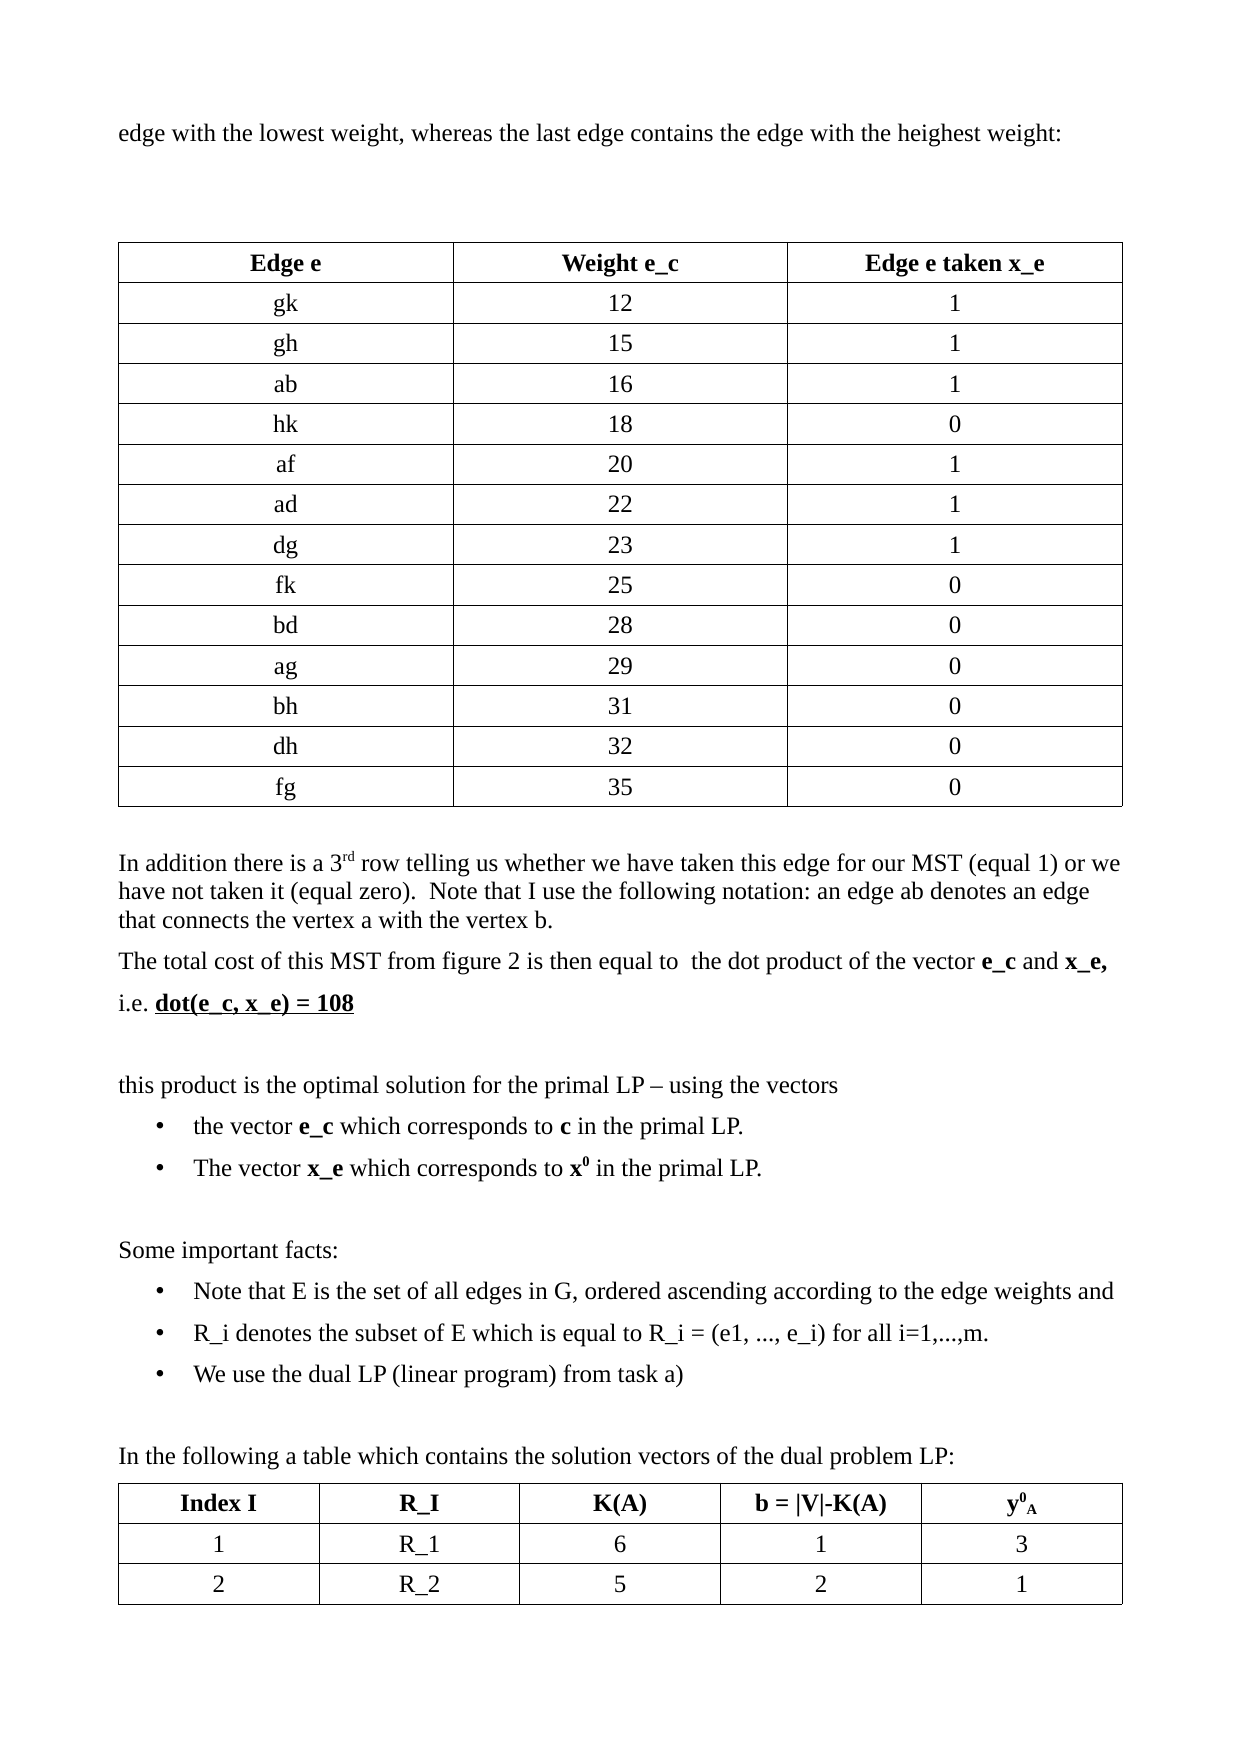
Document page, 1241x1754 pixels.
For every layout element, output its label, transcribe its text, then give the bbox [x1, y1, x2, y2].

table_cell 31 [454, 686, 787, 726]
text edge with the lowest weight, whereas the last edge contains the edge with the heighest weight: [118, 118, 1122, 147]
table_header b = |V|-K(A) [721, 1484, 921, 1523]
table_header Weight e_c [454, 243, 787, 282]
list the vector e_c which corresponds to c in the primal LP. [156, 1111, 1122, 1140]
text i.e. dot(e_c, x_e) = 108 [118, 988, 1122, 1016]
text In the following a table which contains the solution vectors of the dual problem LP: [118, 1441, 1122, 1470]
table_cell 35 [454, 767, 787, 806]
list Note that E is the set of all edges in G, ordered ascending according to the edge weights and [156, 1276, 1122, 1305]
table_cell 0 [788, 767, 1122, 806]
table_cell 5 [520, 1564, 720, 1603]
table_cell 22 [454, 485, 787, 524]
table_cell 1 [788, 485, 1122, 524]
table_cell 12 [454, 283, 787, 322]
text The total cost of this MST from figure 2 is then equal to the dot product of the vector e_c and x_e, [118, 946, 1122, 975]
table_cell 0 [788, 727, 1122, 766]
list The vector x_e which corresponds to x0 in the primal LP. [156, 1153, 1122, 1181]
table_cell ad [119, 485, 453, 524]
text Some important facts: [118, 1235, 1122, 1264]
table_cell fg [119, 767, 453, 806]
table_cell 0 [788, 646, 1122, 685]
table_cell af [119, 445, 453, 484]
table_cell 1 [788, 445, 1122, 484]
table_cell R_1 [320, 1524, 519, 1563]
table_cell gh [119, 324, 453, 363]
table_cell 1 [788, 364, 1122, 403]
table_cell 2 [721, 1564, 921, 1603]
table_cell 6 [520, 1524, 720, 1563]
table_cell 1 [788, 283, 1122, 322]
table_cell 29 [454, 646, 787, 685]
table_cell fk [119, 565, 453, 605]
table_cell ab [119, 364, 453, 403]
table_cell 2 [119, 1564, 319, 1603]
table_header y0A [922, 1484, 1122, 1523]
table_cell 15 [454, 324, 787, 363]
table_cell 3 [922, 1524, 1122, 1563]
table_cell ag [119, 646, 453, 685]
table_header Edge e [119, 243, 453, 282]
table_cell 28 [454, 606, 787, 645]
table_cell 16 [454, 364, 787, 403]
table_cell 0 [788, 686, 1122, 726]
table_cell dh [119, 727, 453, 766]
table_header Index I [119, 1484, 319, 1523]
list We use the dual LP (linear program) from task a) [156, 1359, 1122, 1388]
table_cell 1 [788, 525, 1122, 564]
table_cell hk [119, 404, 453, 443]
text this product is the optimal solution for the primal LP – using the vectors [118, 1070, 1122, 1099]
table_cell 0 [788, 565, 1122, 605]
table_cell 1 [922, 1564, 1122, 1603]
table_cell 1 [721, 1524, 921, 1563]
text In addition there is a 3rd row telling us whether we have taken this edge for our MST (equal 1) or we have not taken it (equal zero). Note that I use the following notation: an edge ab denotes an edge that connects the vertex a with the vertex b. [118, 848, 1122, 934]
table_cell bd [119, 606, 453, 645]
table_cell gk [119, 283, 453, 322]
table_cell 1 [788, 324, 1122, 363]
table_header K(A) [520, 1484, 720, 1523]
table_cell 32 [454, 727, 787, 766]
table_cell 1 [119, 1524, 319, 1563]
table_cell R_2 [320, 1564, 519, 1603]
table_cell 18 [454, 404, 787, 443]
table_cell 20 [454, 445, 787, 484]
table_cell dg [119, 525, 453, 564]
table_header Edge e taken x_e [788, 243, 1122, 282]
table_cell 25 [454, 565, 787, 605]
table_cell 23 [454, 525, 787, 564]
table_cell bh [119, 686, 453, 726]
table_cell 0 [788, 404, 1122, 443]
table_header R_I [320, 1484, 519, 1523]
list R_i denotes the subset of E which is equal to R_i = (e1, ..., e_i) for all i=1,...,m. [156, 1318, 1122, 1346]
table_cell 0 [788, 606, 1122, 645]
